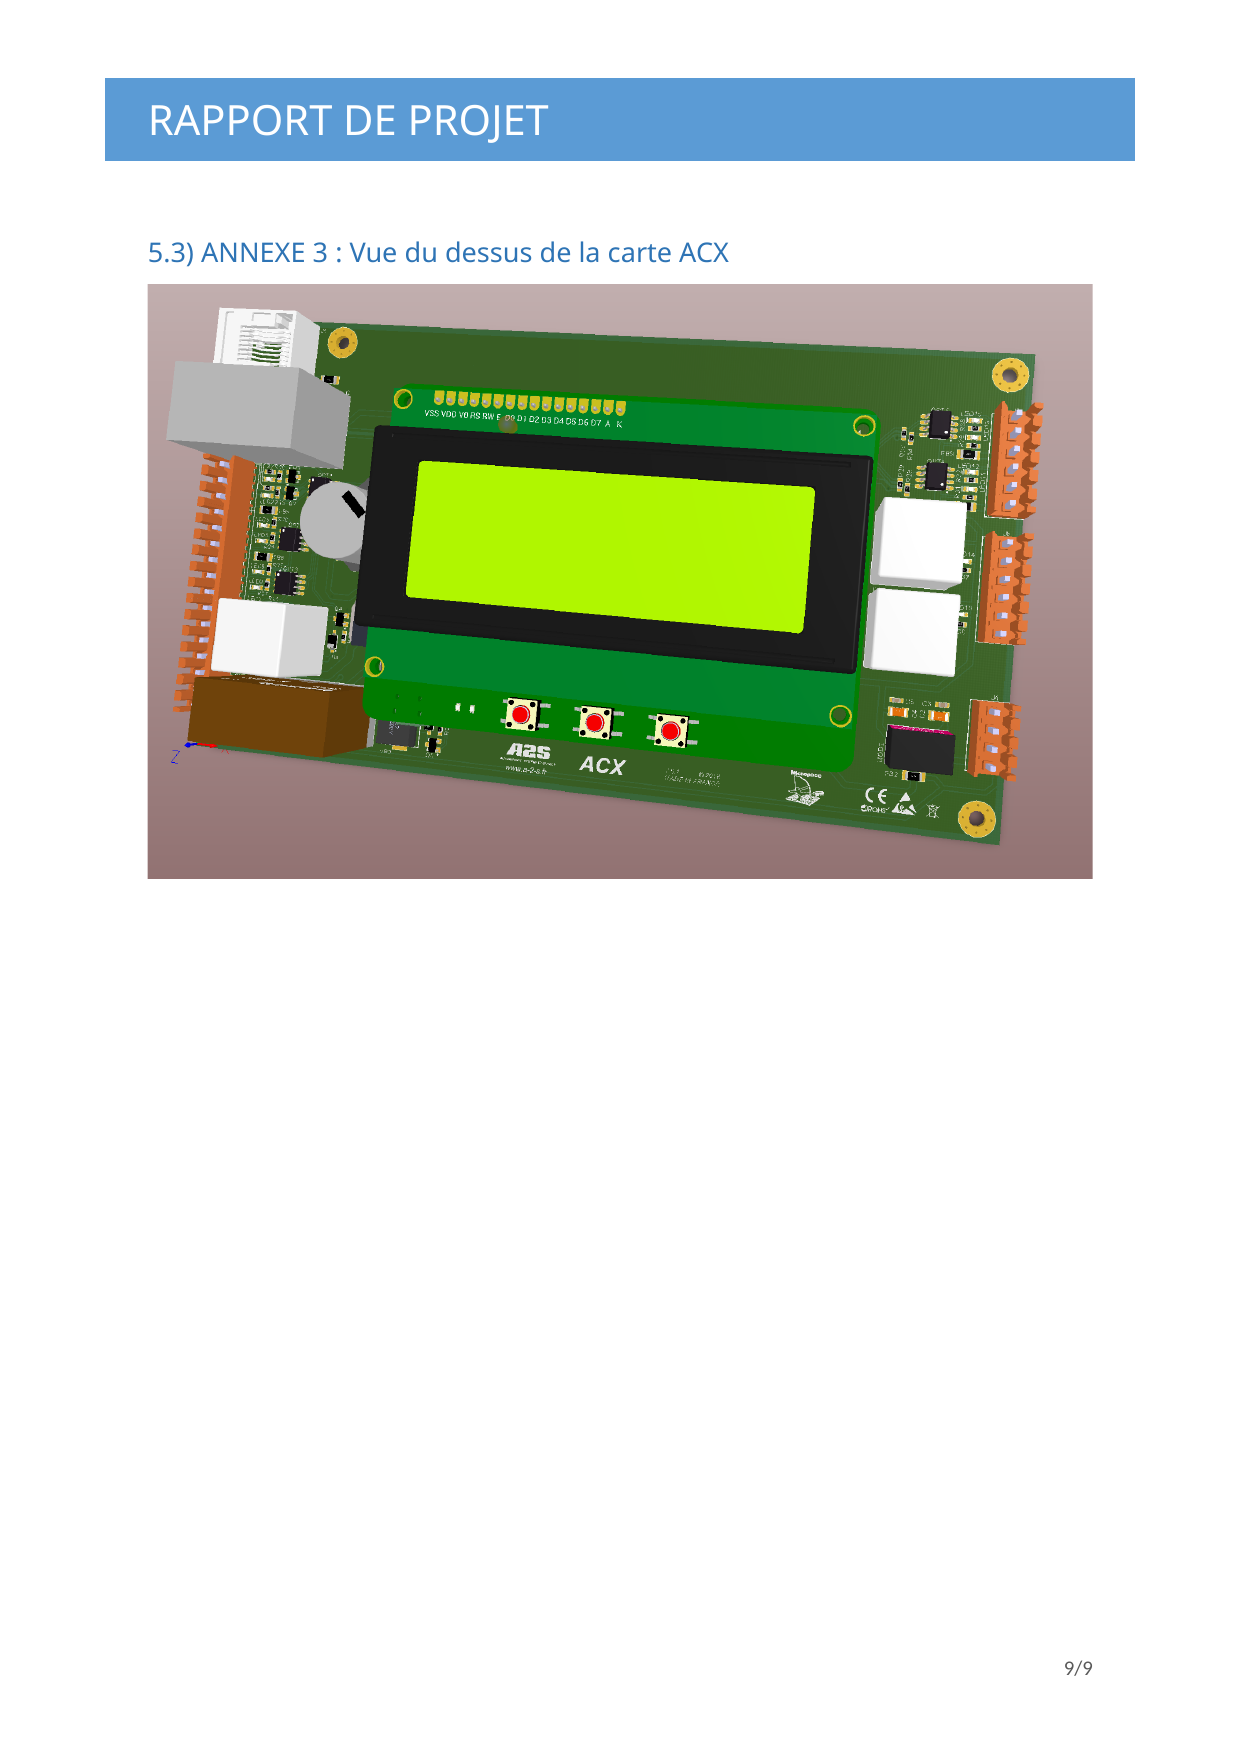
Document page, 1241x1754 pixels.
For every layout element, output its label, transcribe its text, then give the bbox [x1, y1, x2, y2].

picture [903, 55, 1115, 78]
picture [147, 284, 1093, 879]
subtitle 5.3) ANNEXE 3 : Vue du dessus de la carte ACX [148, 233, 1093, 270]
picture [903, 161, 1115, 188]
